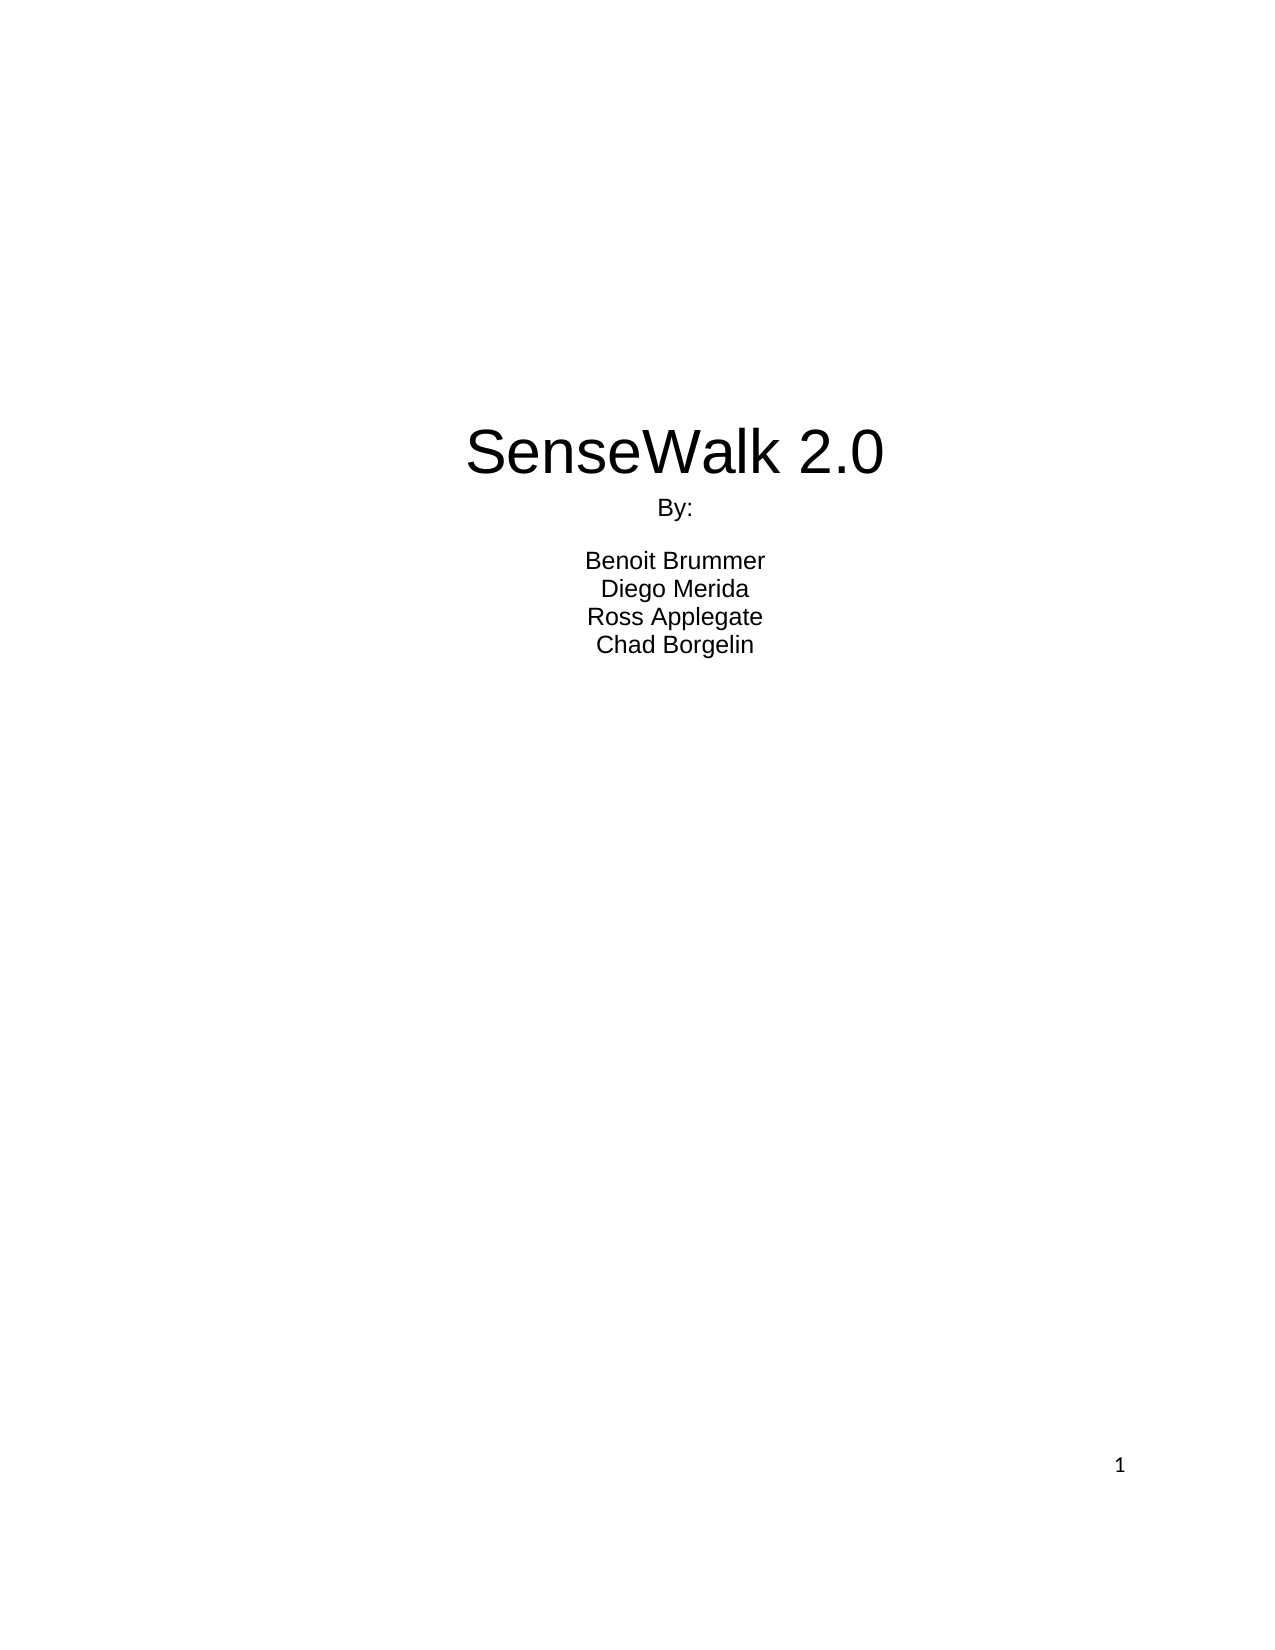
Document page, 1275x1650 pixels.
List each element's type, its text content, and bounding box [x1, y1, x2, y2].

text SenseWalk 2.0 [225, 417, 1125, 487]
text By: [225, 493, 1125, 521]
text Diego Merida [225, 575, 1125, 603]
text Benoit Brummer [225, 547, 1125, 575]
text Ross Applegate [225, 603, 1125, 631]
text Chad Borgelin [225, 631, 1125, 658]
